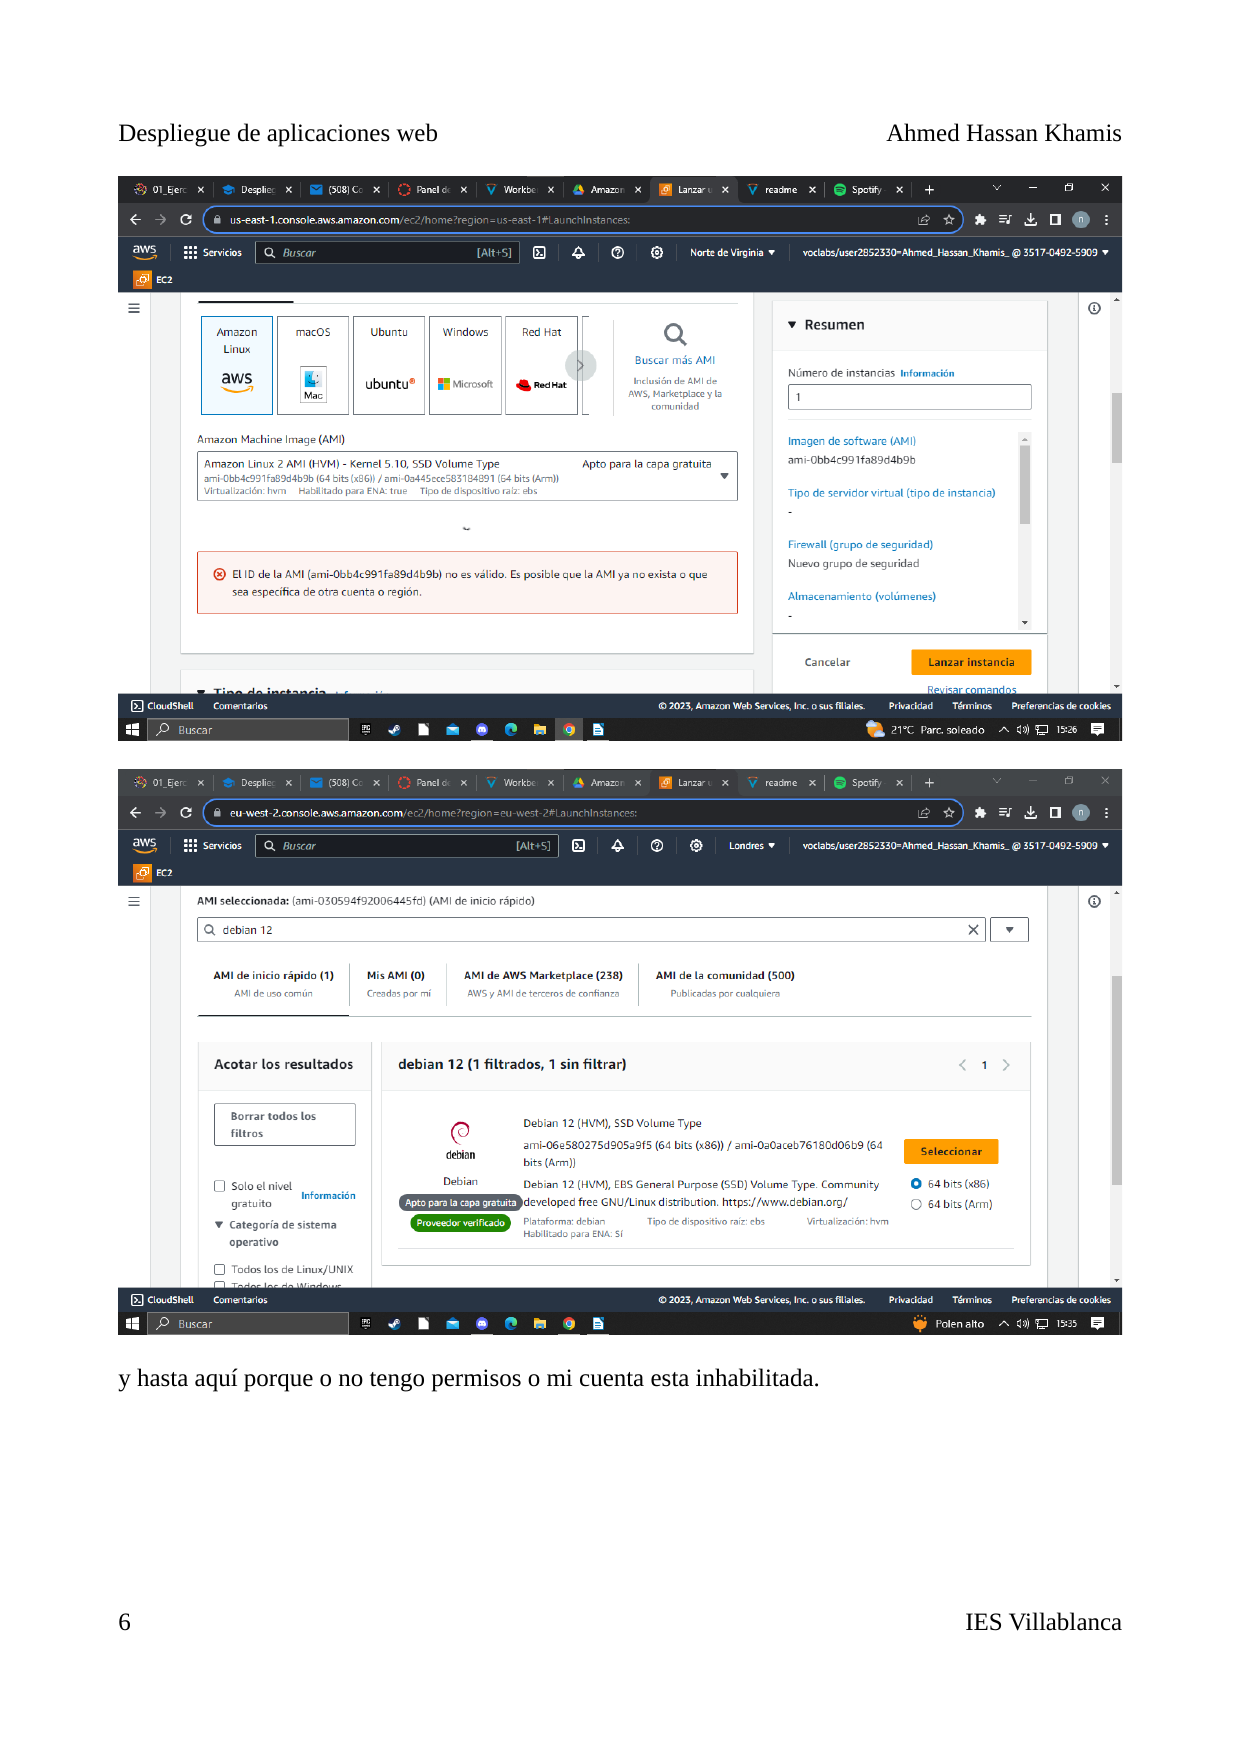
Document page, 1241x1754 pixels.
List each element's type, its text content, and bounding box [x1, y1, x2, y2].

text y hasta aquí porque o no tengo permisos o mi cuenta esta inhabilitada. [118, 1363, 1122, 1392]
picture [118, 769, 1123, 1335]
picture [118, 176, 1123, 741]
